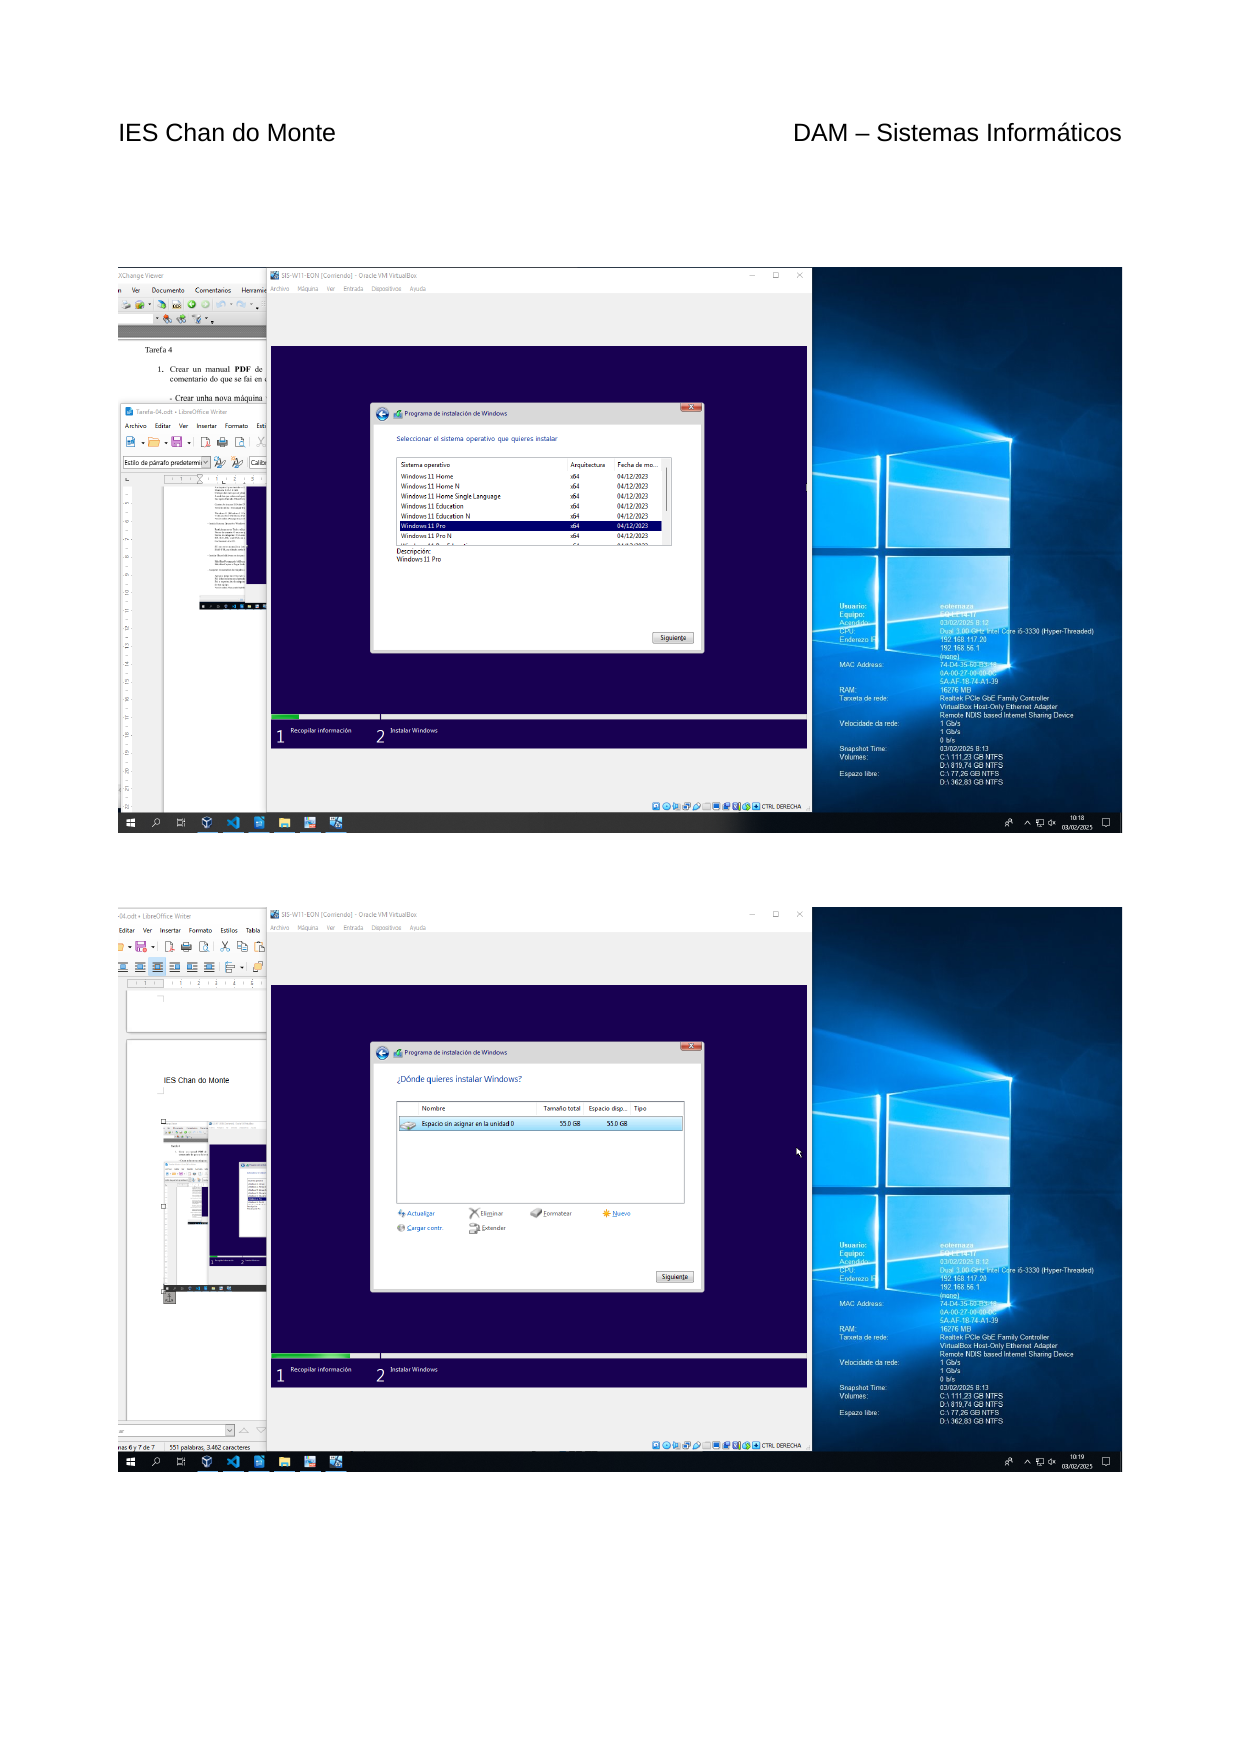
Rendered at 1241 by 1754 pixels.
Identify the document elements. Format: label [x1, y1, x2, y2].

picture [118, 907, 1123, 1472]
picture [118, 267, 1123, 833]
